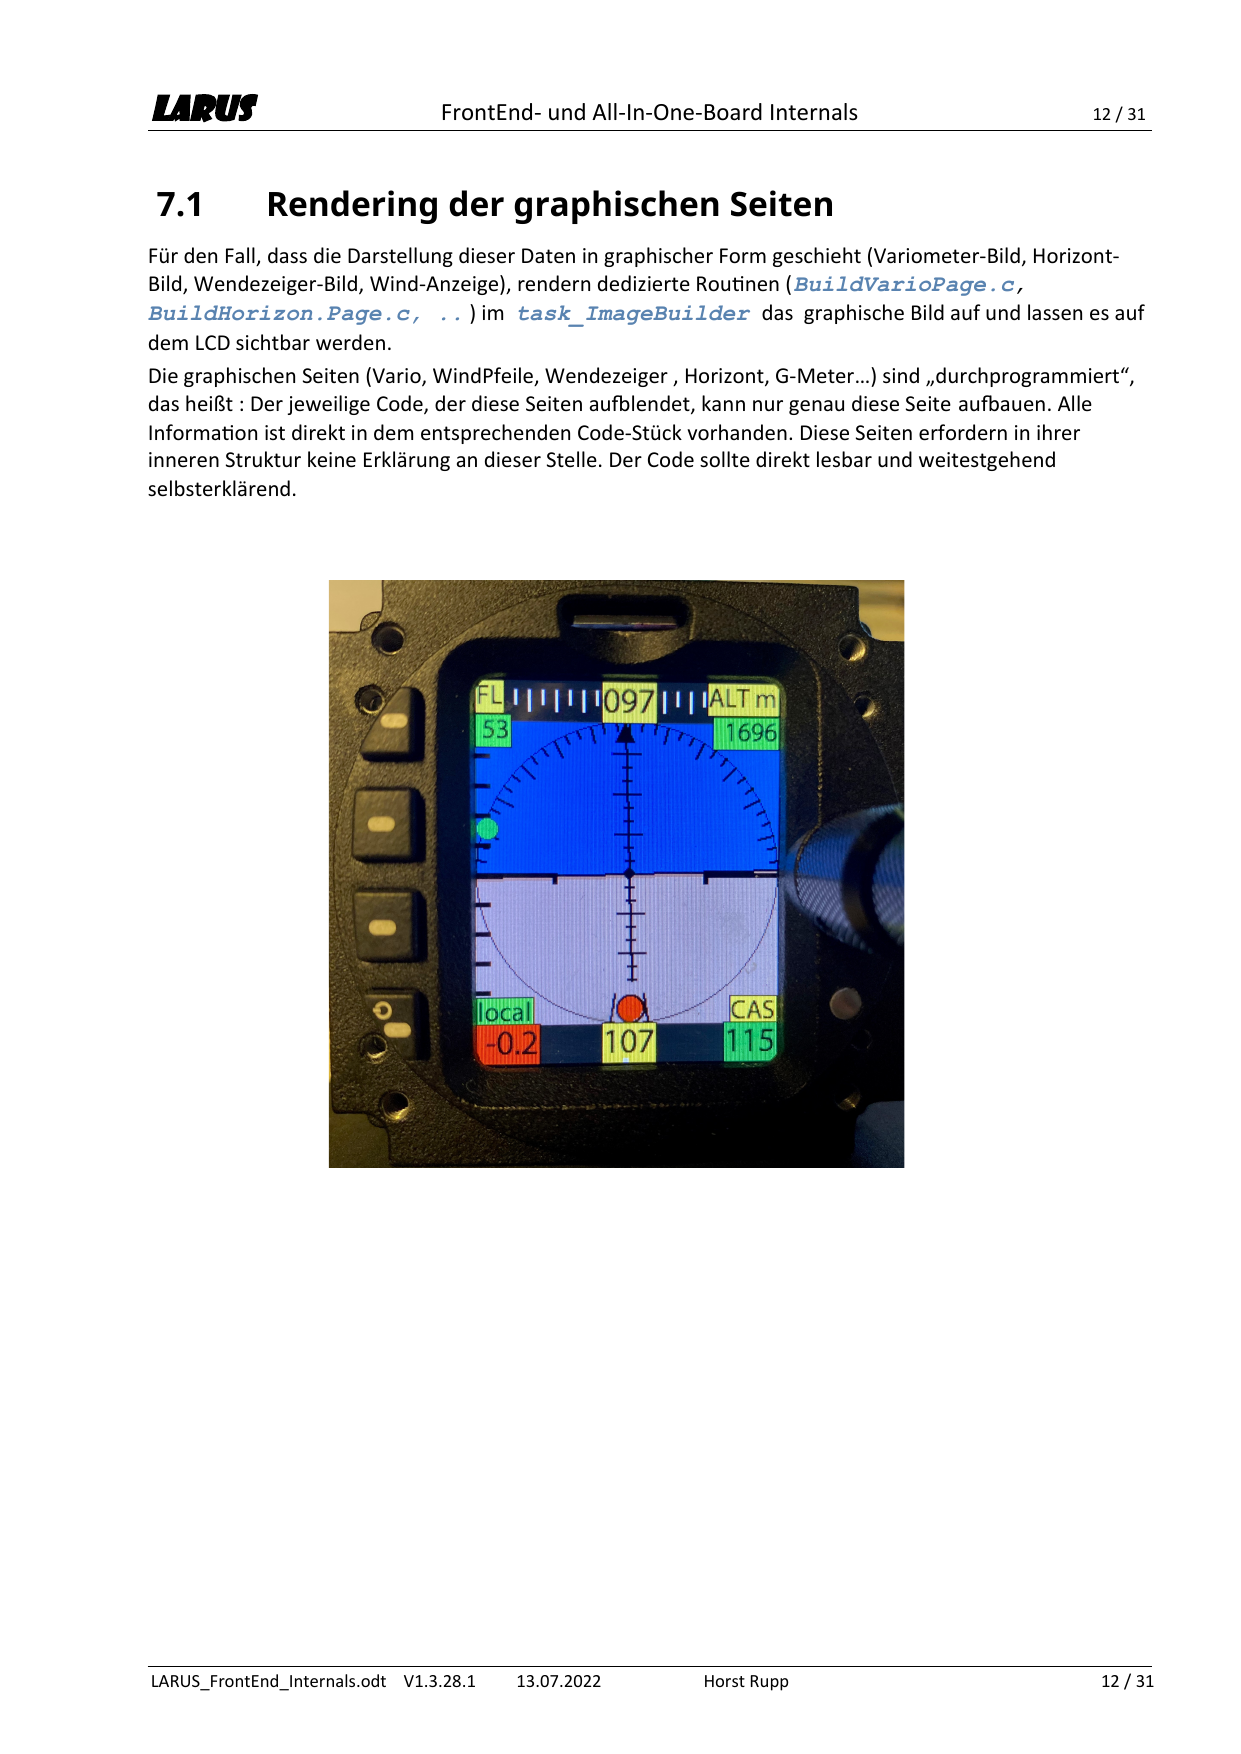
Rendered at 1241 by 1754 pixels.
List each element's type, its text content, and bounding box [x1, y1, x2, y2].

subtitle Rendering der graphischen Seiten [148, 168, 1152, 226]
picture [328, 580, 905, 1168]
subtitle Für den Fall, dass die Darstellung dieser Daten in graphischer Form geschieht (Variometer-Bild, Horizont-Bild, Wendezeiger-Bild, Wind-Anzeige), rendern dedizierte Routinen (BuildVarioPage.c, BuildHorizon.Page.c, .. ) im task_ImageBuilder das graphische Bild auf und lassen es auf dem LCD sichtbar werden. [148, 241, 1152, 356]
text Die graphischen Seiten (Vario, WindPfeile, Wendezeiger , Horizont, G-Meter…) sind „durchprogrammiert“, das heißt : Der jeweilige Code, der diese Seiten aufblendet, kann nur genau diese Seite aufbauen. Alle Information ist direkt in dem entsprechenden Code-Stück vorhanden. Diese Seiten erfordern in ihrer inneren Struktur keine Erklärung an dieser Stelle. Der Code sollte direkt lesbar und weitestgehend selbsterklärend. [148, 362, 1152, 502]
